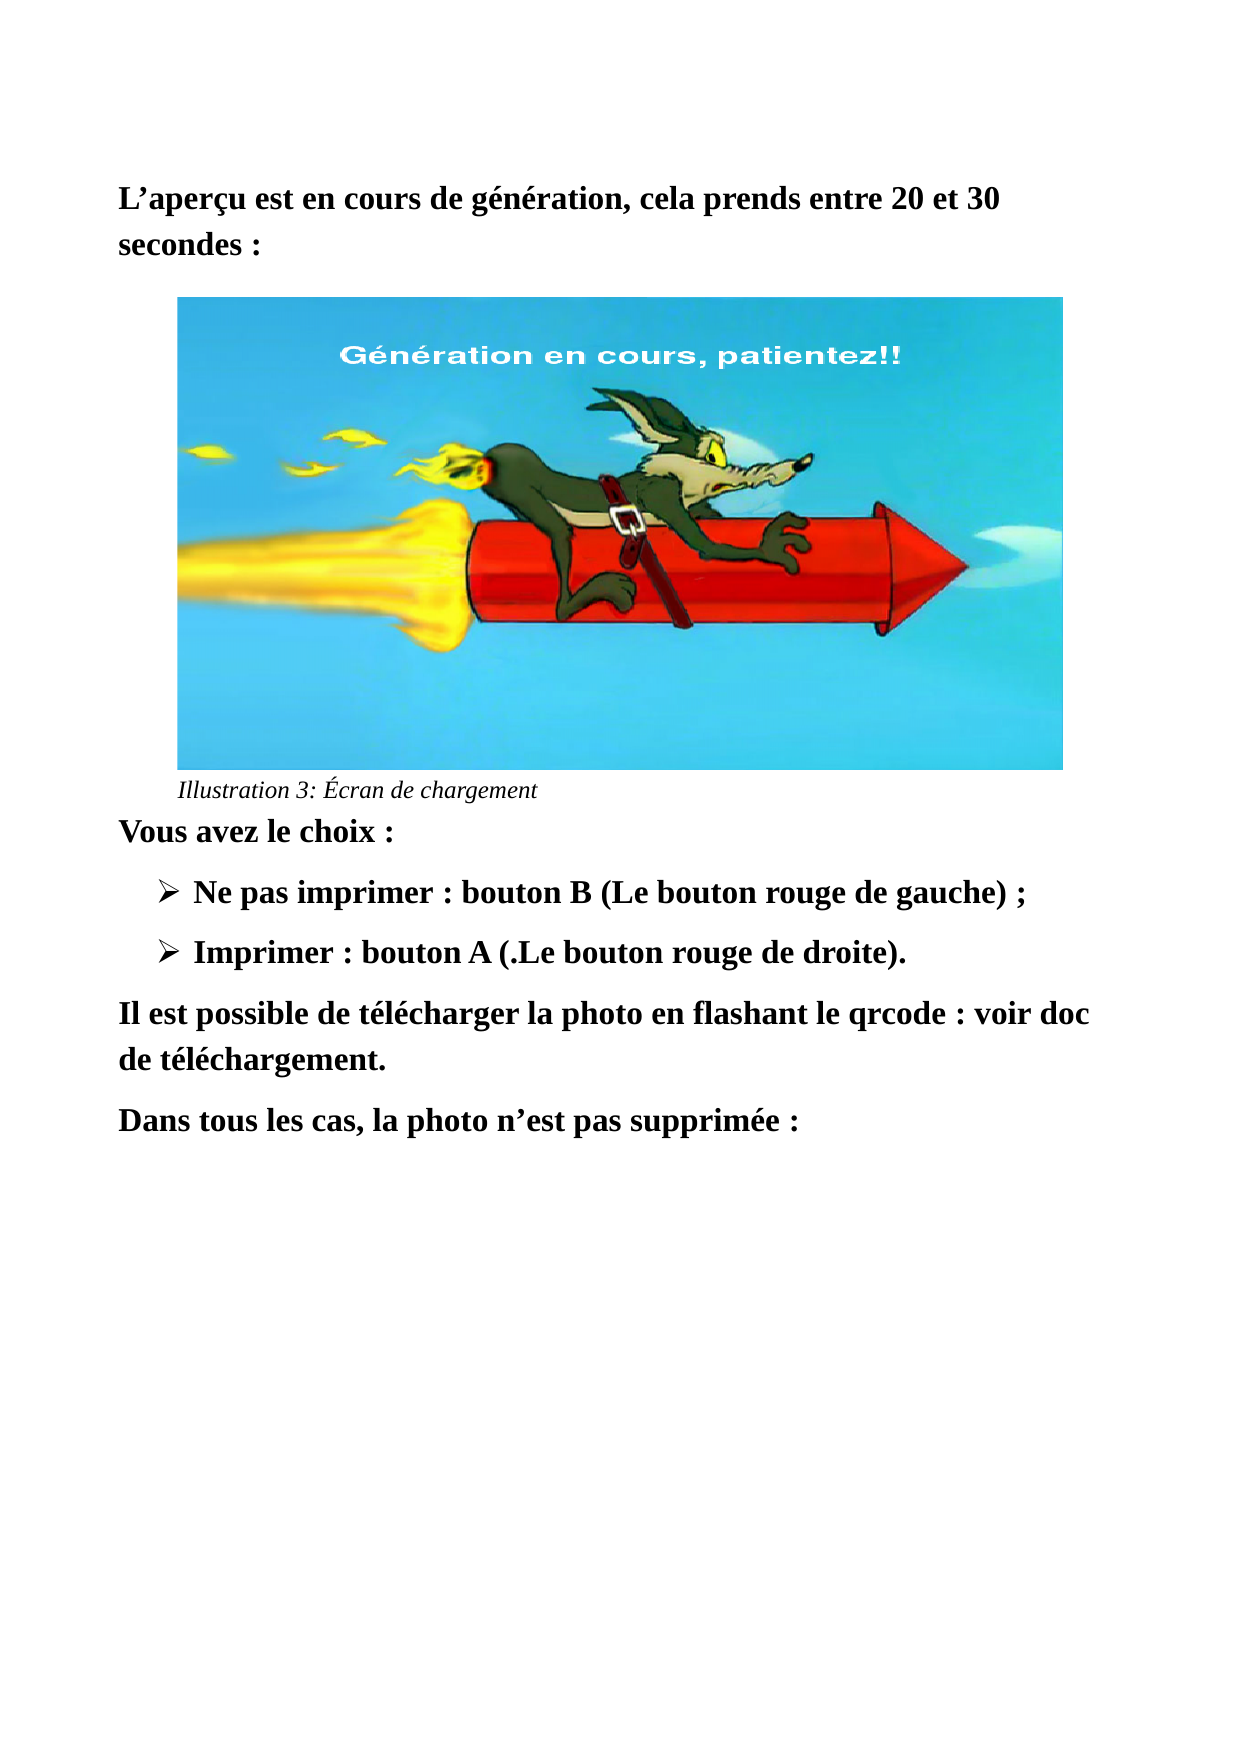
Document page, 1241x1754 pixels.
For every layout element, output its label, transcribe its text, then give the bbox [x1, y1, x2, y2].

text Illustration 3: Écran de chargement [177, 770, 1063, 804]
text Il est possible de télécharger la photo en flashant le qrcode : voir doc de téléchargement. [118, 993, 1122, 1078]
list Imprimer : bouton A (.Le bouton rouge de droite). [156, 933, 1122, 971]
text Vous avez le choix : [118, 285, 1122, 850]
text Dans tous les cas, la photo n’est pas supprimée : [118, 1100, 1122, 1138]
picture [177, 297, 1063, 770]
list Ne pas imprimer : bouton B (Le bouton rouge de gauche) ; [156, 872, 1122, 911]
text L’aperçu est en cours de génération, cela prends entre 20 et 30 secondes : [118, 179, 1122, 263]
